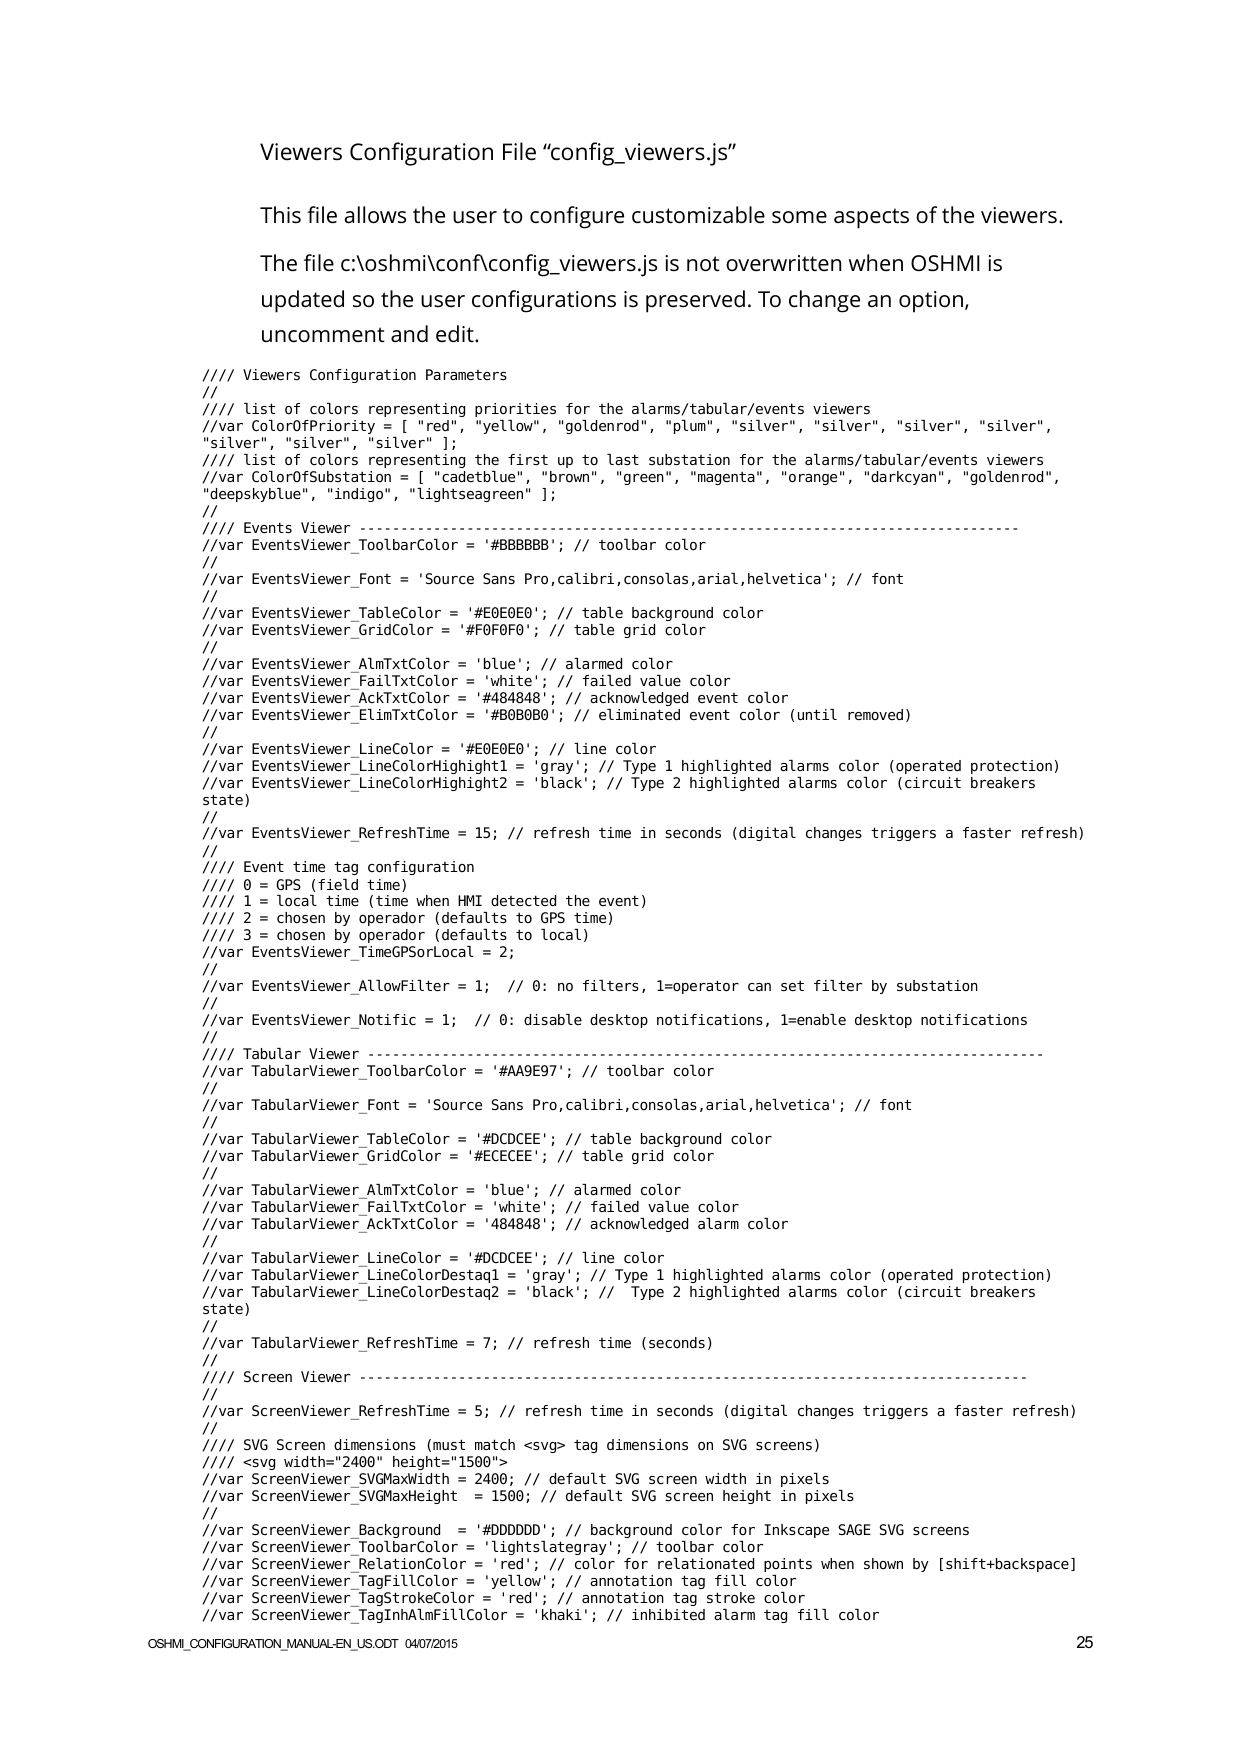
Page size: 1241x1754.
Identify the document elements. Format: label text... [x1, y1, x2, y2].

text // [202, 1080, 1093, 1097]
text //var ScreenViewer_RefreshTime = 5; // refresh time in seconds (digital changes triggers a faster refresh) [202, 1403, 1093, 1420]
text // [202, 723, 1093, 741]
text // [202, 1318, 1093, 1335]
text The file c:\oshmi\conf\config_viewers.js is not overwritten when OSHMI is updated so the user configurations is preserved. To change an option, uncomment and edit. [260, 248, 1093, 349]
text //var TabularViewer_ToolbarColor = '#AA9E97'; // toolbar color [202, 1063, 1093, 1080]
text //var ScreenViewer_SVGMaxHeight = 1500; // default SVG screen height in pixels [202, 1488, 1093, 1504]
text //// 1 = local time (time when HMI detected the event) [202, 893, 1093, 910]
text //var TabularViewer_LineColorDestaq2 = 'black'; // Type 2 highlighted alarms color (circuit breakers state) [202, 1284, 1093, 1318]
text // [202, 961, 1093, 978]
text //var ScreenViewer_TagInhAlmFillColor = 'khaki'; // inhibited alarm tag fill color [202, 1606, 1093, 1623]
text //var EventsViewer_AllowFilter = 1; // 0: no filters, 1=operator can set filter by substation [202, 978, 1093, 995]
text // [202, 1165, 1093, 1182]
text //var TabularViewer_RefreshTime = 7; // refresh time (seconds) [202, 1335, 1093, 1352]
text //var EventsViewer_Font = 'Source Sans Pro,calibri,consolas,arial,helvetica'; // font [202, 571, 1093, 588]
text //var EventsViewer_AlmTxtColor = 'blue'; // alarmed color [202, 656, 1093, 673]
text //// <svg width="2400" height="1500"> [202, 1454, 1093, 1471]
text //var EventsViewer_LineColorHighight2 = 'black'; // Type 2 highlighted alarms color (circuit breakers state) [202, 774, 1093, 808]
text //// 0 = GPS (field time) [202, 876, 1093, 893]
text // [202, 808, 1093, 825]
text //var ScreenViewer_ToolbarColor = 'lightslategray'; // toolbar color [202, 1538, 1093, 1556]
text // [202, 995, 1093, 1012]
text //var EventsViewer_TableColor = '#E0E0E0'; // table background color [202, 605, 1093, 622]
text //var TabularViewer_LineColorDestaq1 = 'gray'; // Type 1 highlighted alarms color (operated protection) [202, 1267, 1093, 1284]
text //var ScreenViewer_Background = '#DDDDDD'; // background color for Inkscape SAGE SVG screens [202, 1522, 1093, 1538]
text // [202, 384, 1093, 401]
text //// list of colors representing the first up to last substation for the alarms/tabular/events viewers [202, 452, 1093, 469]
text //var ColorOfPriority = [ "red", "yellow", "goldenrod", "plum", "silver", "silver", "silver", "silver", "silver", "silver", "silver" ]; [202, 418, 1093, 452]
text // [202, 1504, 1093, 1522]
text //var EventsViewer_ToolbarColor = '#BBBBBB'; // toolbar color [202, 537, 1093, 554]
text This file allows the user to configure customizable some aspects of the viewers. [260, 200, 1093, 230]
text // [202, 639, 1093, 656]
text //var EventsViewer_LineColor = '#E0E0E0'; // line color [202, 741, 1093, 757]
text //// SVG Screen dimensions (must match <svg> tag dimensions on SVG screens) [202, 1437, 1093, 1454]
text // [202, 1420, 1093, 1437]
subtitle Viewers Configuration File “config_viewers.js” [260, 136, 1093, 167]
text // [202, 1233, 1093, 1250]
text //var EventsViewer_ElimTxtColor = '#B0B0B0'; // eliminated event color (until removed) [202, 707, 1093, 723]
text //var EventsViewer_LineColorHighight1 = 'gray'; // Type 1 highlighted alarms color (operated protection) [202, 757, 1093, 774]
text //// Tabular Viewer ---------------------------------------------------------------------------------- [202, 1046, 1093, 1063]
text //var ScreenViewer_RelationColor = 'red'; // color for relationated points when shown by [shift+backspace] [202, 1556, 1093, 1572]
text //var TabularViewer_Font = 'Source Sans Pro,calibri,consolas,arial,helvetica'; // font [202, 1097, 1093, 1114]
text //var ColorOfSubstation = [ "cadetblue", "brown", "green", "magenta", "orange", "darkcyan", "goldenrod", "deepskyblue", "indigo", "lightseagreen" ]; [202, 469, 1093, 503]
text //// list of colors representing priorities for the alarms/tabular/events viewers [202, 401, 1093, 418]
text //var TabularViewer_AlmTxtColor = 'blue'; // alarmed color [202, 1182, 1093, 1199]
text // [202, 554, 1093, 571]
text //var TabularViewer_GridColor = '#ECECEE'; // table grid color [202, 1148, 1093, 1165]
text //var EventsViewer_FailTxtColor = 'white'; // failed value color [202, 673, 1093, 689]
text //var ScreenViewer_TagStrokeColor = 'red'; // annotation tag stroke color [202, 1589, 1093, 1606]
text //var EventsViewer_TimeGPSorLocal = 2; [202, 944, 1093, 961]
text //// 3 = chosen by operador (defaults to local) [202, 927, 1093, 944]
text // [202, 1029, 1093, 1046]
text //// Events Viewer -------------------------------------------------------------------------------- [202, 520, 1093, 537]
text //var TabularViewer_AckTxtColor = '484848'; // acknowledged alarm color [202, 1216, 1093, 1233]
text //// Viewers Configuration Parameters [202, 367, 1093, 384]
text // [202, 1386, 1093, 1403]
text //// 2 = chosen by operador (defaults to GPS time) [202, 910, 1093, 927]
text //// Screen Viewer --------------------------------------------------------------------------------- [202, 1369, 1093, 1386]
text //var TabularViewer_FailTxtColor = 'white'; // failed value color [202, 1199, 1093, 1216]
text // [202, 503, 1093, 520]
text // [202, 1114, 1093, 1131]
text //var EventsViewer_Notific = 1; // 0: disable desktop notifications, 1=enable desktop notifications [202, 1012, 1093, 1029]
text // [202, 588, 1093, 605]
text //var TabularViewer_TableColor = '#DCDCEE'; // table background color [202, 1131, 1093, 1148]
text //var TabularViewer_LineColor = '#DCDCEE'; // line color [202, 1250, 1093, 1267]
text // [202, 842, 1093, 859]
text //var EventsViewer_AckTxtColor = '#484848'; // acknowledged event color [202, 689, 1093, 707]
text //var EventsViewer_RefreshTime = 15; // refresh time in seconds (digital changes triggers a faster refresh) [202, 825, 1093, 842]
text //var EventsViewer_GridColor = '#F0F0F0'; // table grid color [202, 622, 1093, 639]
text //// Event time tag configuration [202, 859, 1093, 876]
text //var ScreenViewer_SVGMaxWidth = 2400; // default SVG screen width in pixels [202, 1471, 1093, 1488]
text // [202, 1352, 1093, 1369]
text //var ScreenViewer_TagFillColor = 'yellow'; // annotation tag fill color [202, 1572, 1093, 1589]
